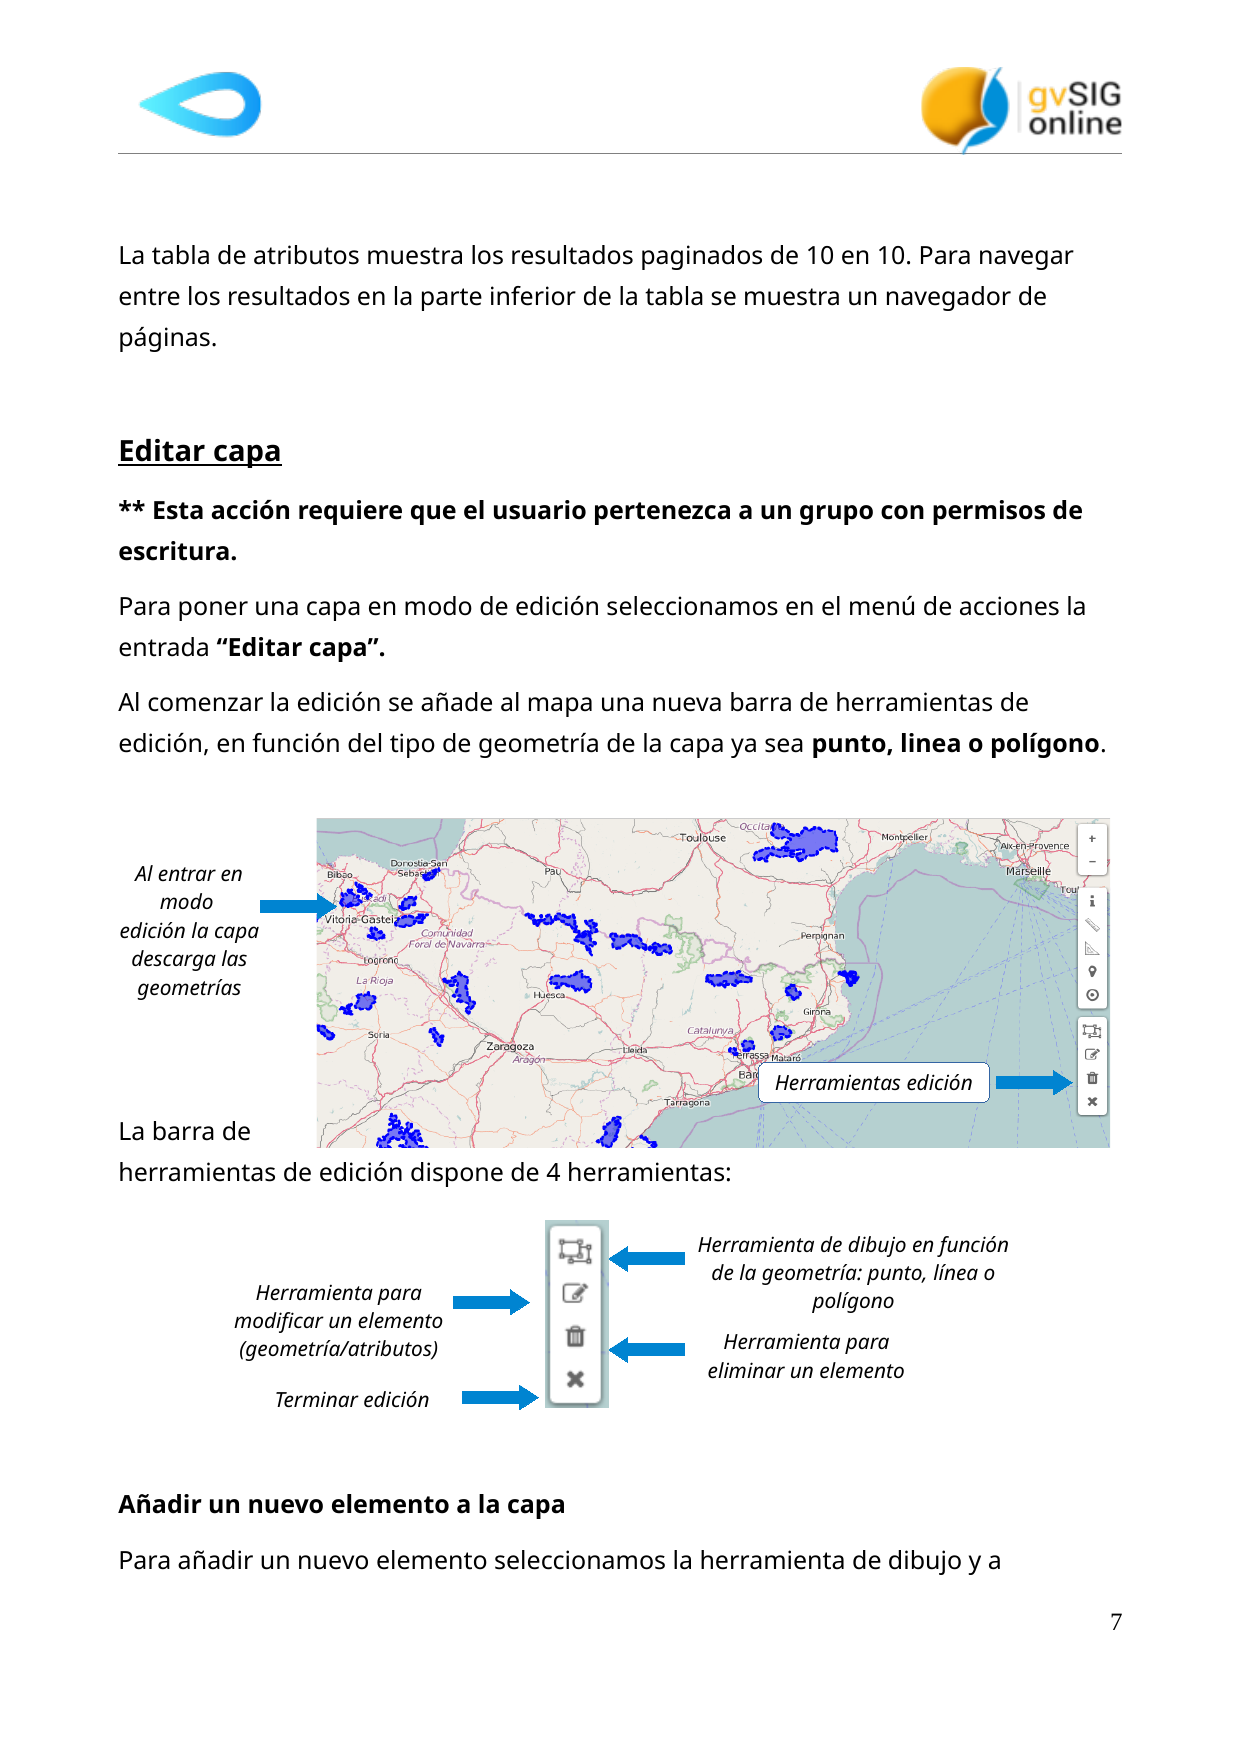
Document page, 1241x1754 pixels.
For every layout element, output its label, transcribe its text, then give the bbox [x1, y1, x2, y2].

text Para añadir un nuevo elemento seleccionamos la herramienta de dibujo y a [118, 1542, 1122, 1576]
picture [316, 818, 1111, 1148]
picture [545, 1220, 609, 1408]
text La barra de herramientas de edición dispone de 4 herramientas: [118, 1114, 1122, 1188]
text Para poner una capa en modo de edición seleccionamos en el menú de acciones la entrada “Editar capa”. [118, 589, 1122, 663]
picture [119, 62, 282, 154]
text Al comenzar la edición se añade al mapa una nueva barra de herramientas de edición, en función del tipo de geometría de la capa ya sea punto, linea o polígono. [118, 685, 1122, 760]
picture [921, 67, 1122, 155]
text La tabla de atributos muestra los resultados paginados de 10 en 10. Para navegar entre los resultados en la parte inferior de la tabla se muestra un navegador de páginas. [118, 238, 1122, 353]
text Editar capa [118, 430, 1122, 470]
text Añadir un nuevo elemento a la capa [118, 1487, 1122, 1521]
text ** Esta acción requiere que el usuario pertenezca a un grupo con permisos de escritura. [118, 492, 1122, 567]
